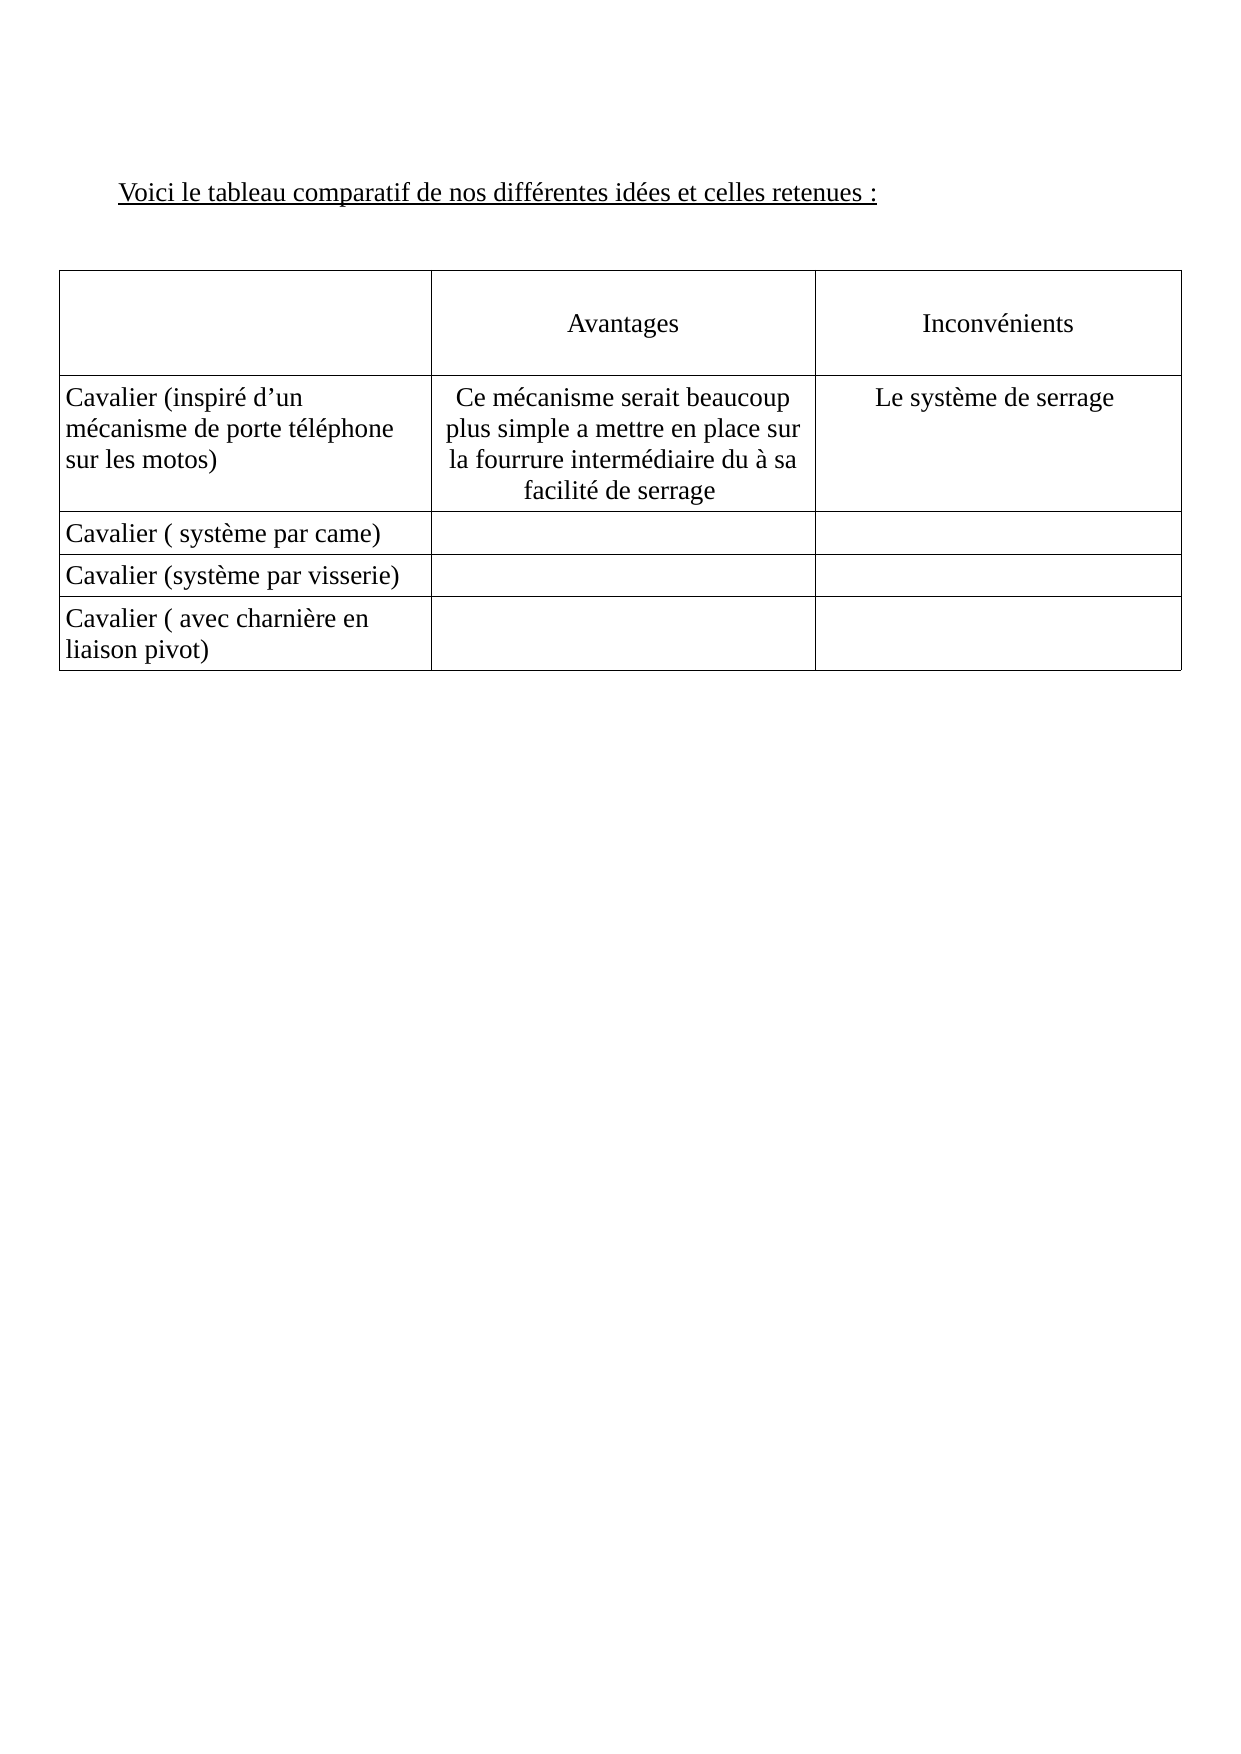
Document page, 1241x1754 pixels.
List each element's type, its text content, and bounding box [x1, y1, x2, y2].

table_cell Ce mécanisme serait beaucoup plus simple a mettre en place sur la fourrure intermédiaire du à sa facilité de serrage [432, 376, 815, 511]
table_cell [816, 555, 1181, 596]
table_cell [816, 512, 1181, 554]
table_cell [432, 512, 815, 554]
table_cell Cavalier (système par visserie) [60, 555, 431, 596]
table_header [60, 271, 431, 375]
table_cell [432, 597, 815, 670]
table_cell Cavalier ( système par came) [60, 512, 431, 554]
table_cell [816, 597, 1181, 670]
text Voici le tableau comparatif de nos différentes idées et celles retenues : [118, 176, 1122, 207]
table_cell Cavalier ( avec charnière en liaison pivot) [60, 597, 431, 670]
table_cell [432, 555, 815, 596]
table_header Inconvénients [816, 271, 1181, 375]
table_header Avantages [432, 271, 815, 375]
table_cell Le système de serrage [816, 376, 1181, 511]
table_cell Cavalier (inspiré d’un mécanisme de porte téléphone sur les motos) [60, 376, 431, 511]
